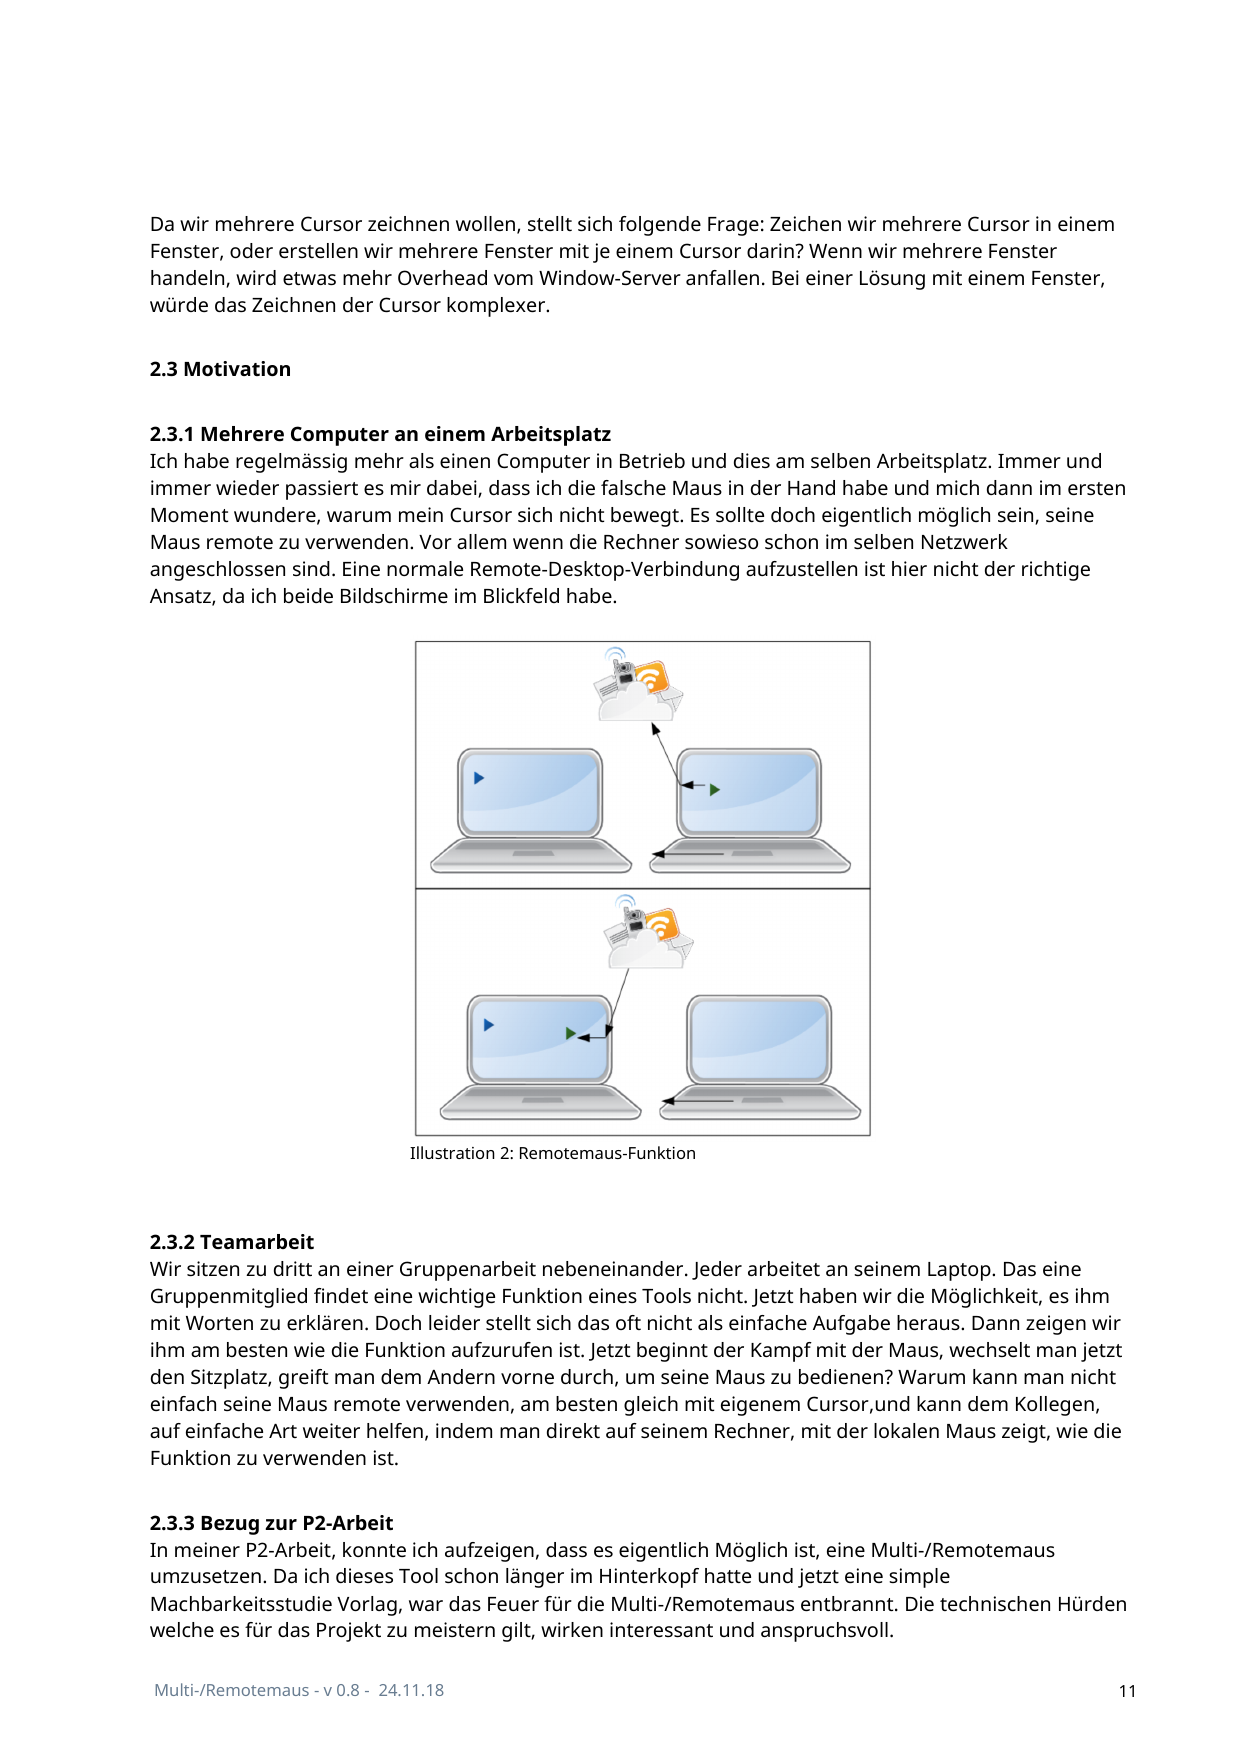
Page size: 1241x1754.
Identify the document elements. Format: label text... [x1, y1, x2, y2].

subtitle Mehrere Computer an einem Arbeitsplatz [149, 420, 1136, 447]
text Wir sitzen zu dritt an einer Gruppenarbeit nebeneinander. Jeder arbeitet an seinem Laptop. Das eine Gruppenmitglied findet eine wichtige Funktion eines Tools nicht. Jetzt haben wir die Möglichkeit, es ihm mit Worten zu erklären. Doch leider stellt sich das oft nicht als einfache Aufgabe heraus. Dann zeigen wir ihm am besten wie die Funktion aufzurufen ist. Jetzt beginnt der Kampf mit der Maus, wechselt man jetzt den Sitzplatz, greift man dem Andern vorne durch, um seine Maus zu bedienen? Warum kann man nicht einfach seine Maus remote verwenden, am besten gleich mit eigenem Cursor,und kann dem Kollegen, auf einfache Art weiter helfen, indem man direkt auf seinem Rechner, mit der lokalen Maus zeigt, wie die Funktion zu verwenden ist. [149, 1256, 1136, 1471]
text Illustration 2: Remotemaus-Funktion [410, 1142, 875, 1164]
subtitle Teamarbeit [149, 1228, 1136, 1256]
picture [410, 635, 876, 1142]
text In meiner P2-Arbeit, konnte ich aufzeigen, dass es eigentlich Möglich ist, eine Multi-/Remotemaus umzusetzen. Da ich dieses Tool schon länger im Hinterkopf hatte und jetzt eine simple Machbarkeitsstudie Vorlag, war das Feuer für die Multi-/Remotemaus entbrannt. Die technischen Hürden welche es für das Projekt zu meistern gilt, wirken interessant und anspruchsvoll. [149, 1536, 1136, 1644]
text Ich habe regelmässig mehr als einen Computer in Betrieb und dies am selben Arbeitsplatz. Immer und immer wieder passiert es mir dabei, dass ich die falsche Maus in der Hand habe und mich dann im ersten Moment wundere, warum mein Cursor sich nicht bewegt. Es sollte doch eigentlich möglich sein, seine Maus remote zu verwenden. Vor allem wenn die Rechner sowieso schon im selben Netzwerk angeschlossen sind. Eine normale Remote-Desktop-Verbindung aufzustellen ist hier nicht der richtige Ansatz, da ich beide Bildschirme im Blickfeld habe. [149, 447, 1136, 609]
text Da wir mehrere Cursor zeichnen wollen, stellt sich folgende Frage: Zeichen wir mehrere Cursor in einem Fenster, oder erstellen wir mehrere Fenster mit je einem Cursor darin? Wenn wir mehrere Fenster handeln, wird etwas mehr Overhead vom Window-Server anfallen. Bei einer Lösung mit einem Fenster, würde das Zeichnen der Cursor komplexer. [149, 210, 1136, 318]
subtitle Bezug zur P2-Arbeit [149, 1509, 1136, 1536]
subtitle Motivation [149, 356, 1136, 382]
